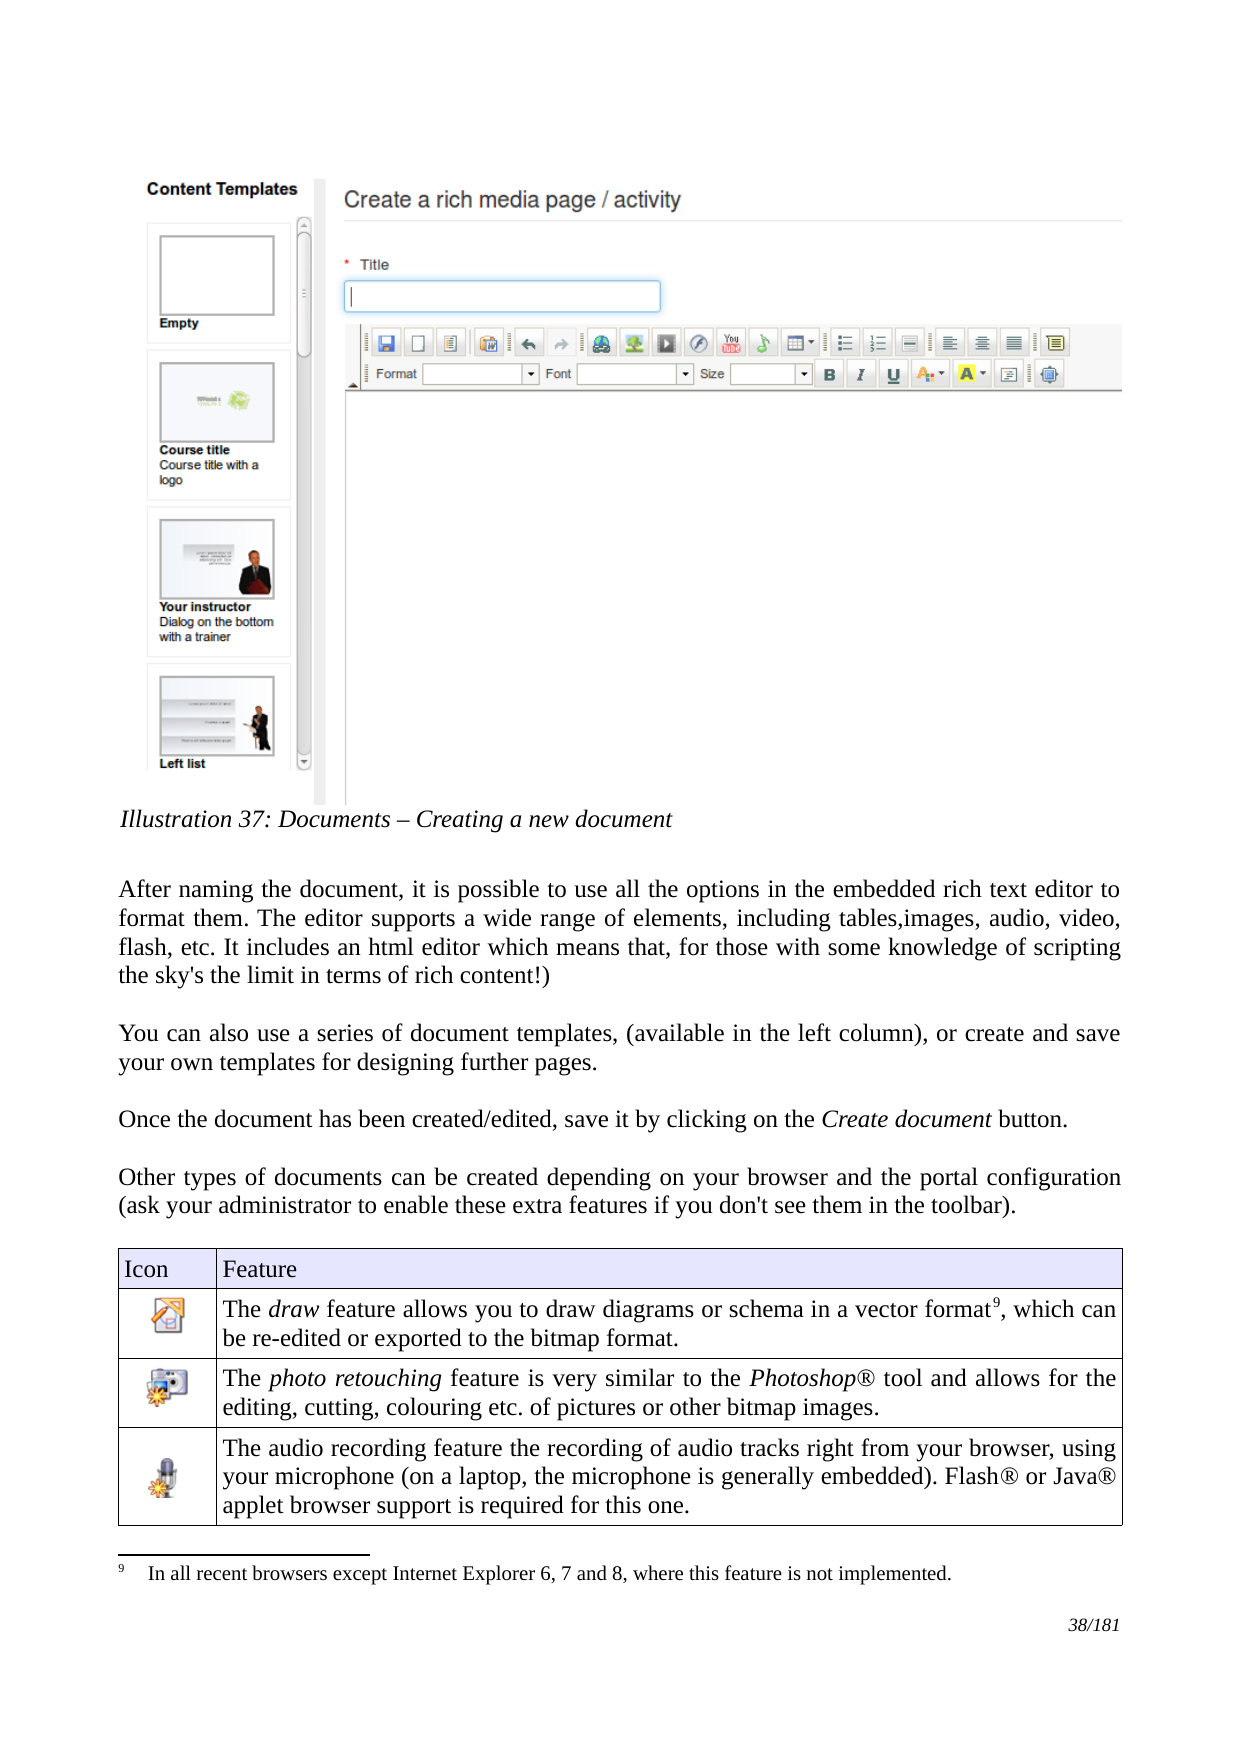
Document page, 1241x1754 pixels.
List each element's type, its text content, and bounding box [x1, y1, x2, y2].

table_cell The draw feature allows you to draw diagrams or schema in a vector format, which can be re-edited or exported to the bitmap format. [217, 1289, 1122, 1357]
table_cell The audio recording feature the recording of audio tracks right from your browser, using your microphone (on a laptop, the microphone is generally embedded). Flash® or Java® applet browser support is required for this one. [217, 1428, 1122, 1524]
text Once the document has been created/edited, save it by clicking on the Create document button. [118, 1104, 1122, 1133]
picture [148, 1458, 187, 1498]
table_cell [119, 1335, 216, 1357]
text Illustration 37: Documents – Creating a new document [120, 805, 1120, 833]
picture [146, 1365, 188, 1407]
table_cell The photo retouching feature is very similar to the Photoshop® tool and allows for the editing, cutting, colouring etc. of pictures or other bitmap images. [217, 1359, 1122, 1427]
picture [148, 1295, 187, 1335]
table_header Icon [119, 1249, 216, 1288]
table_header Feature [217, 1249, 1122, 1288]
text After naming the document, it is possible to use all the options in the embedded rich text editor to format them. The editor supports a wide range of elements, including tables,images, audio, video, flash, etc. It includes an html editor which means that, for those with some knowledge of scripting the sky's the limit in terms of rich content!) [118, 874, 1122, 989]
table_cell [119, 1289, 216, 1334]
text Other types of documents can be created depending on your browser and the portal configuration (ask your administrator to enable these extra features if you don't see them in the toolbar). [118, 1162, 1122, 1219]
picture [118, 173, 1122, 805]
table_cell [119, 1428, 216, 1524]
table_cell [119, 1359, 216, 1427]
text You can also use a series of document templates, (available in the left column), or create and save your own templates for designing further pages. [118, 1018, 1122, 1075]
